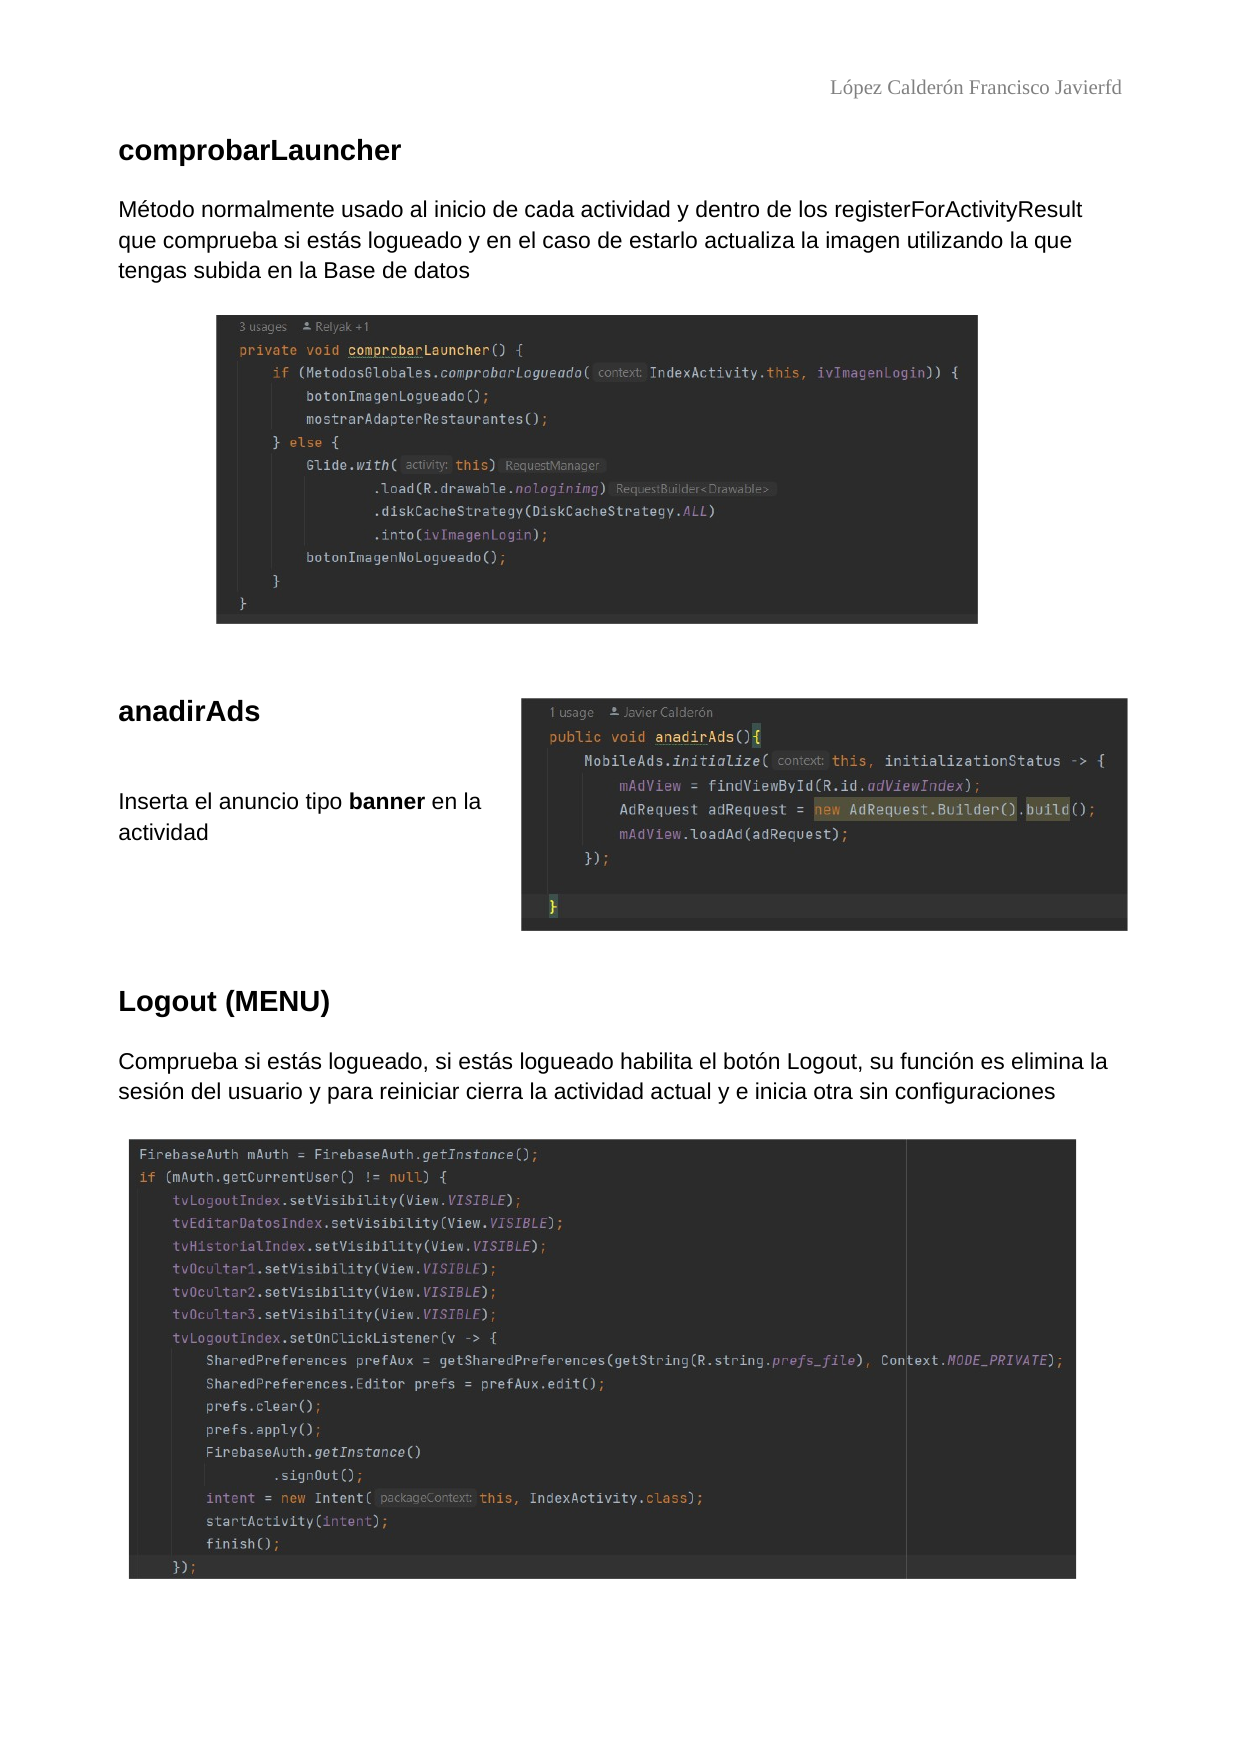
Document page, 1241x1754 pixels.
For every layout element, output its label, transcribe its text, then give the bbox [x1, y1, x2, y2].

picture [216, 315, 978, 624]
picture [128, 1139, 1077, 1579]
subtitle comprobarLauncher [118, 133, 1122, 166]
subtitle anadirAds [118, 694, 1122, 728]
text Método normalmente usado al inicio de cada actividad y dentro de los registerForActivityResult que comprueba si estás logueado y en el caso de estarlo actualiza la imagen utilizando la que tengas subida en la Base de datos [118, 196, 1122, 283]
subtitle Logout (MENU) [118, 984, 1122, 1018]
text Comprueba si estás logueado, si estás logueado habilita el botón Logout, su función es elimina la sesión del usuario y para reiniciar cierra la actividad actual y e inicia otra sin configuraciones [118, 1048, 1122, 1104]
text Inserta el anuncio tipo banner en la actividad [118, 788, 521, 845]
picture [521, 698, 1128, 931]
